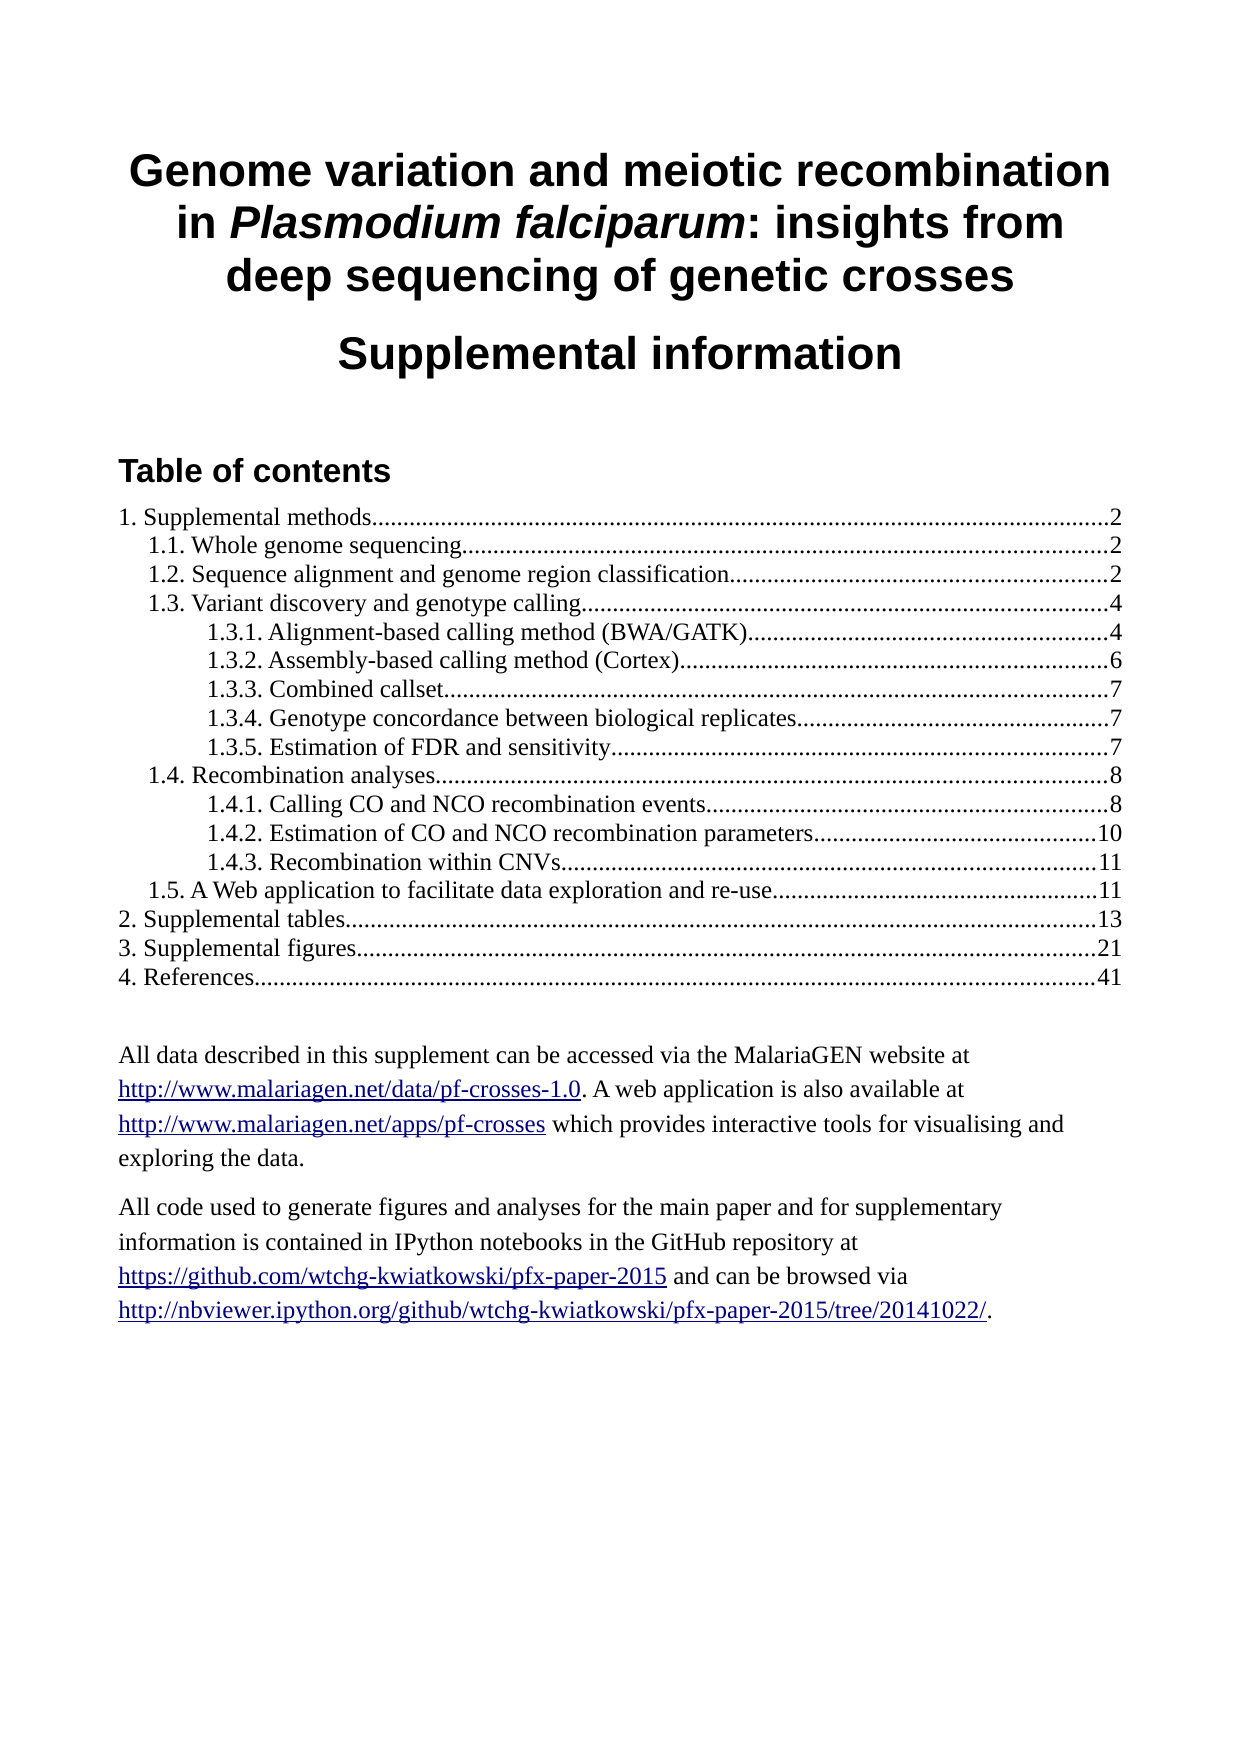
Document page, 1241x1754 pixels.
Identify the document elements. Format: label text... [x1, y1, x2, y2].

text 1.3.1. Alignment-based calling method (BWA/GATK) 4 [207, 617, 1122, 646]
text All data described in this supplement can be accessed via the MalariaGEN website at http://www.malariagen.net/data/pf-crosses-1.0. A web application is also available at http://www.malariagen.net/apps/pf-crosses which provides interactive tools for visualising and exploring the data. [118, 1040, 1122, 1172]
text 1.2. Sequence alignment and genome region classification 2 [148, 559, 1122, 588]
text 1.4.1. Calling CO and NCO recombination events 8 [207, 789, 1122, 818]
text 1.1. Whole genome sequencing 2 [148, 531, 1122, 559]
text 4. References 41 [118, 962, 1122, 991]
text 2. Supplemental tables 13 [118, 904, 1122, 933]
text 1.3.2. Assembly-based calling method (Cortex) 6 [207, 646, 1122, 674]
text 1.3.3. Combined callset 7 [207, 674, 1122, 703]
title Genome variation and meiotic recombination in Plasmodium falciparum: insights from deep sequencing of genetic crosses [118, 143, 1122, 301]
text 1.4.2. Estimation of CO and NCO recombination parameters 10 [207, 818, 1122, 847]
text 1.4.3. Recombination within CNVs 11 [207, 847, 1122, 876]
title Supplemental information [118, 326, 1122, 379]
text 1.5. A Web application to facilitate data exploration and re-use 11 [148, 876, 1122, 904]
text 1.3.4. Genotype concordance between biological replicates 7 [207, 703, 1122, 732]
text 1.3.5. Estimation of FDR and sensitivity 7 [207, 732, 1122, 761]
text 1.3. Variant discovery and genotype calling 4 [148, 588, 1122, 617]
text All code used to generate figures and analyses for the main paper and for supplementary information is contained in IPython notebooks in the GitHub repository at https://github.com/wtchg-kwiatkowski/pfx-paper-2015 and can be browsed via http://nbviewer.ipython.org/github/wtchg-kwiatkowski/pfx-paper-2015/tree/20141022/. [118, 1192, 1122, 1324]
text 1.4. Recombination analyses 8 [148, 761, 1122, 789]
text 1. Supplemental methods 2 [118, 502, 1122, 531]
text 3. Supplemental figures 21 [118, 933, 1122, 962]
subtitle Table of contents [118, 451, 1122, 489]
